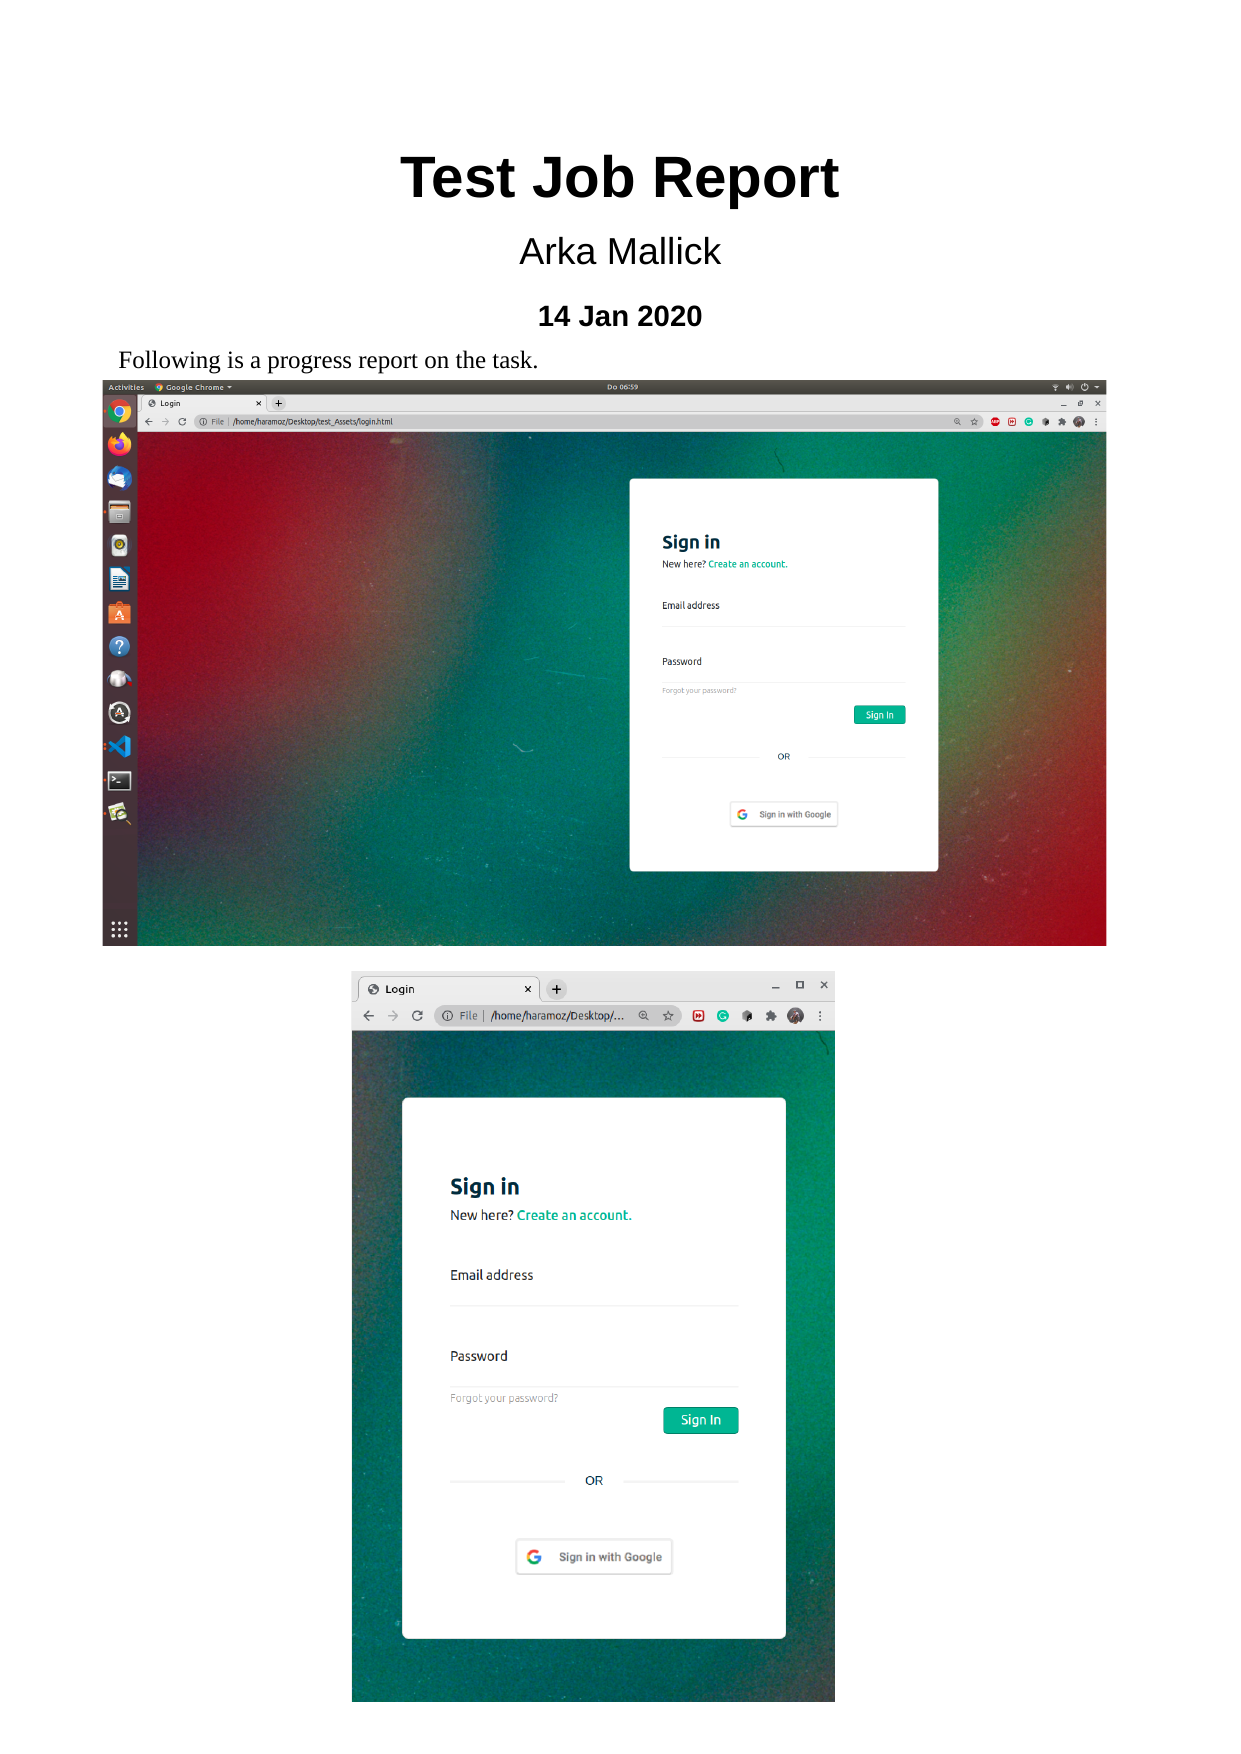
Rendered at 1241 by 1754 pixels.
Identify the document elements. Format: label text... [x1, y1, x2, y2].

text Following is a progress report on the task. [118, 345, 1122, 374]
picture [102, 380, 1107, 946]
subtitle Arka Mallick [118, 229, 1122, 272]
title Test Job Report [118, 143, 1122, 210]
subtitle 14 Jan 2020 [118, 299, 1122, 333]
picture [351, 971, 835, 1702]
